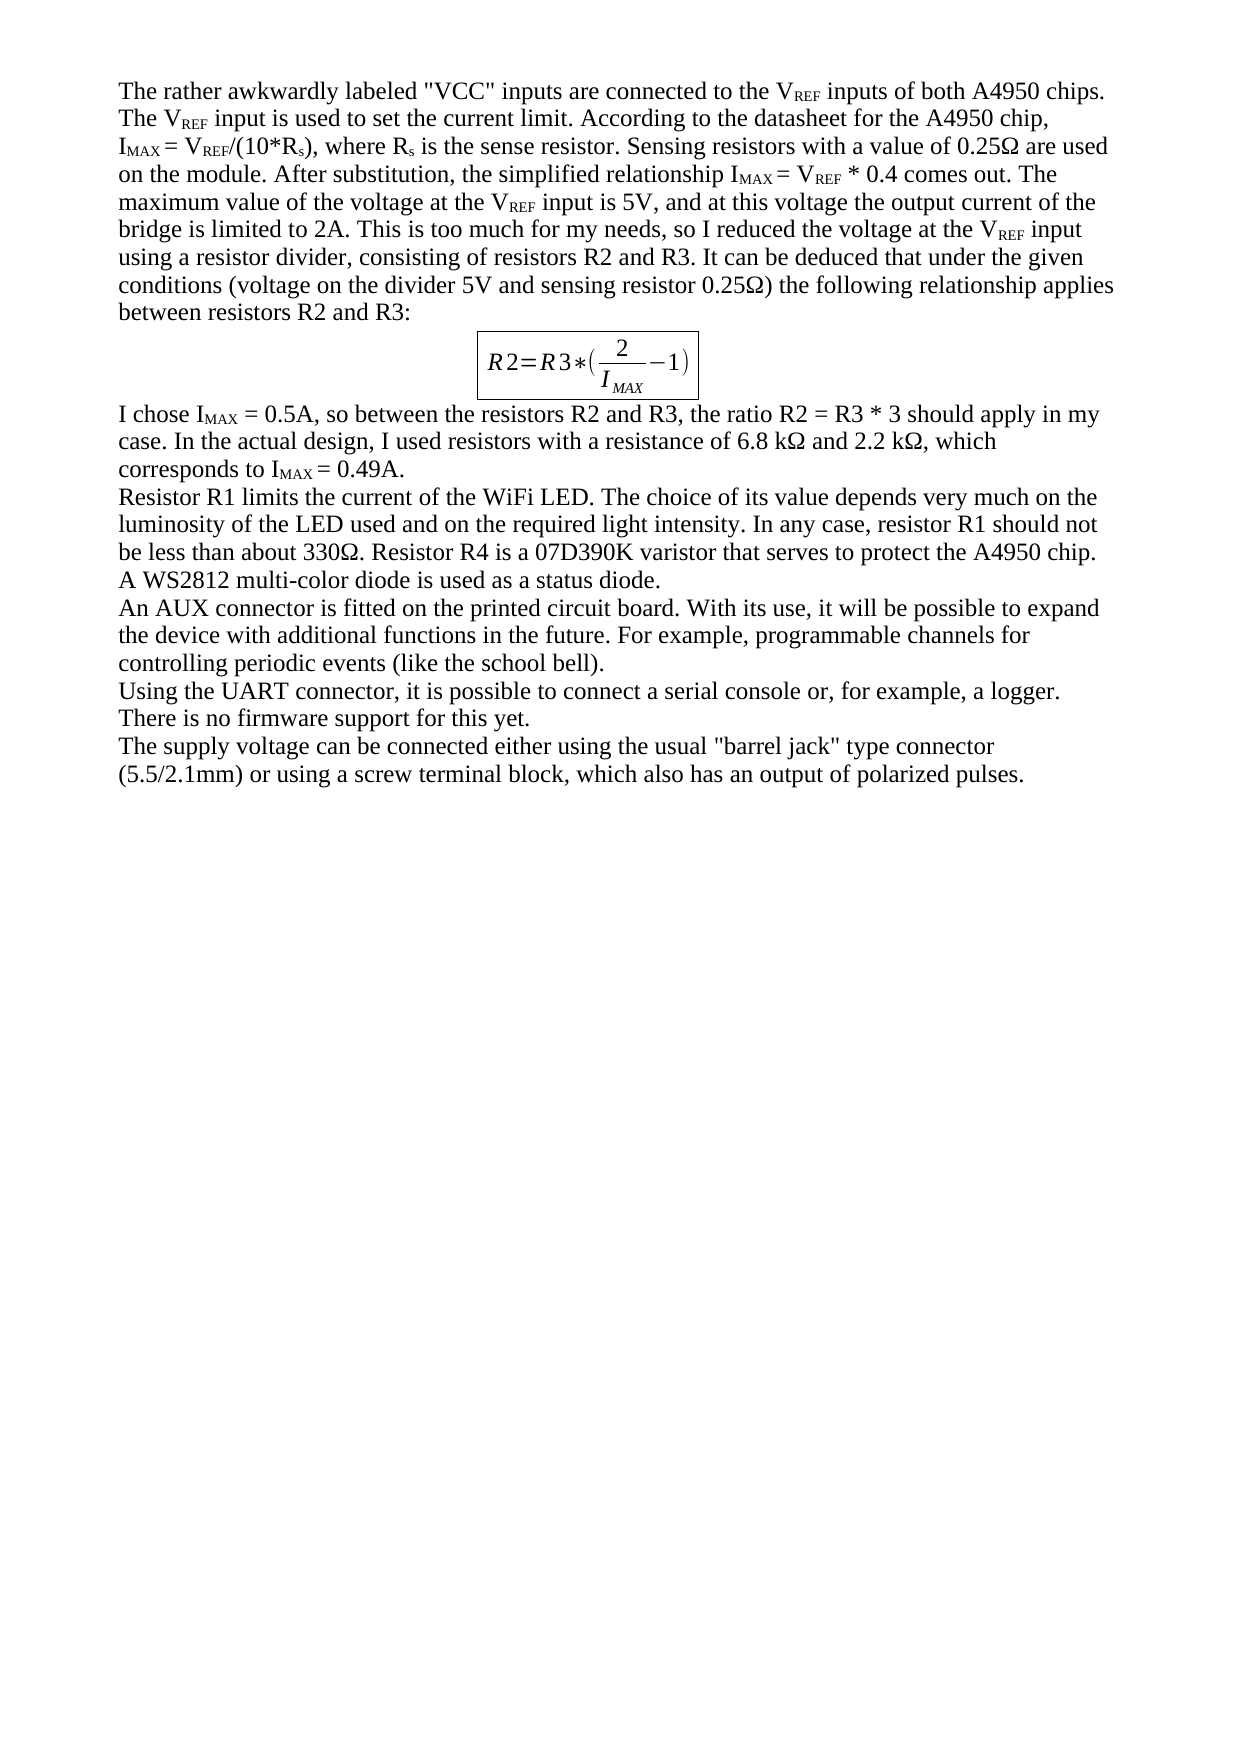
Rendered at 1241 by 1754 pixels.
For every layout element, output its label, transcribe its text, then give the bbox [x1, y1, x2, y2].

text The supply voltage can be connected either using the usual "barrel jack" type connector (5.5/2.1mm) or using a screw terminal block, which also has an output of polarized pulses. [118, 732, 1122, 788]
text The rather awkwardly labeled "VCC" inputs are connected to the VREF inputs of both A4950 chips. The VREF input is used to set the current limit. According to the datasheet for the A4950 chip, IMAX = VREF/(10*Rs), where Rs is the sense resistor. Sensing resistors with a value of 0.25Ω are used on the module. After substitution, the simplified relationship IMAX = VREF * 0.4 comes out. The maximum value of the voltage at the VREF input is 5V, and at this voltage the output current of the bridge is limited to 2A. This is too much for my needs, so I reduced the voltage at the VREF input using a resistor divider, consisting of resistors R2 and R3. It can be deduced that under the given conditions (voltage on the divider 5V and sensing resistor 0.25Ω) the following relationship applies between resistors R2 and R3: [118, 77, 1122, 326]
text Using the UART connector, it is possible to connect a serial console or, for example, a logger. There is no firmware support for this yet. [118, 677, 1122, 732]
text I chose IMAX = 0.5A, so between the resistors R2 and R3, the ratio R2 = R3 * 3 should apply in my case. In the actual design, I used resistors with a resistance of 6.8 kΩ and 2.2 kΩ, which corresponds to IMAX = 0.49A. [118, 339, 1122, 483]
text An AUX connector is fitted on the printed circuit board. With its use, it will be possible to expand the device with additional functions in the future. For example, programmable channels for controlling periodic events (like the school bell). [118, 594, 1122, 677]
text I chose IMAX = 0.5A, so between the resistors R2 and R3, the ratio R2 = R3 * 3 should apply in my case. In the actual design, I used resistors with a resistance of 6.8 kΩ and 2.2 kΩ, which corresponds to IMAX = 0.49A. [478, 332, 698, 399]
text Resistor R1 limits the current of the WiFi LED. The choice of its value depends very much on the luminosity of the LED used and on the required light intensity. In any case, resistor R1 should not be less than about 330Ω. Resistor R4 is a 07D390K varistor that serves to protect the A4950 chip. [118, 483, 1122, 566]
text A WS2812 multi-color diode is used as a status diode. [118, 566, 1122, 594]
